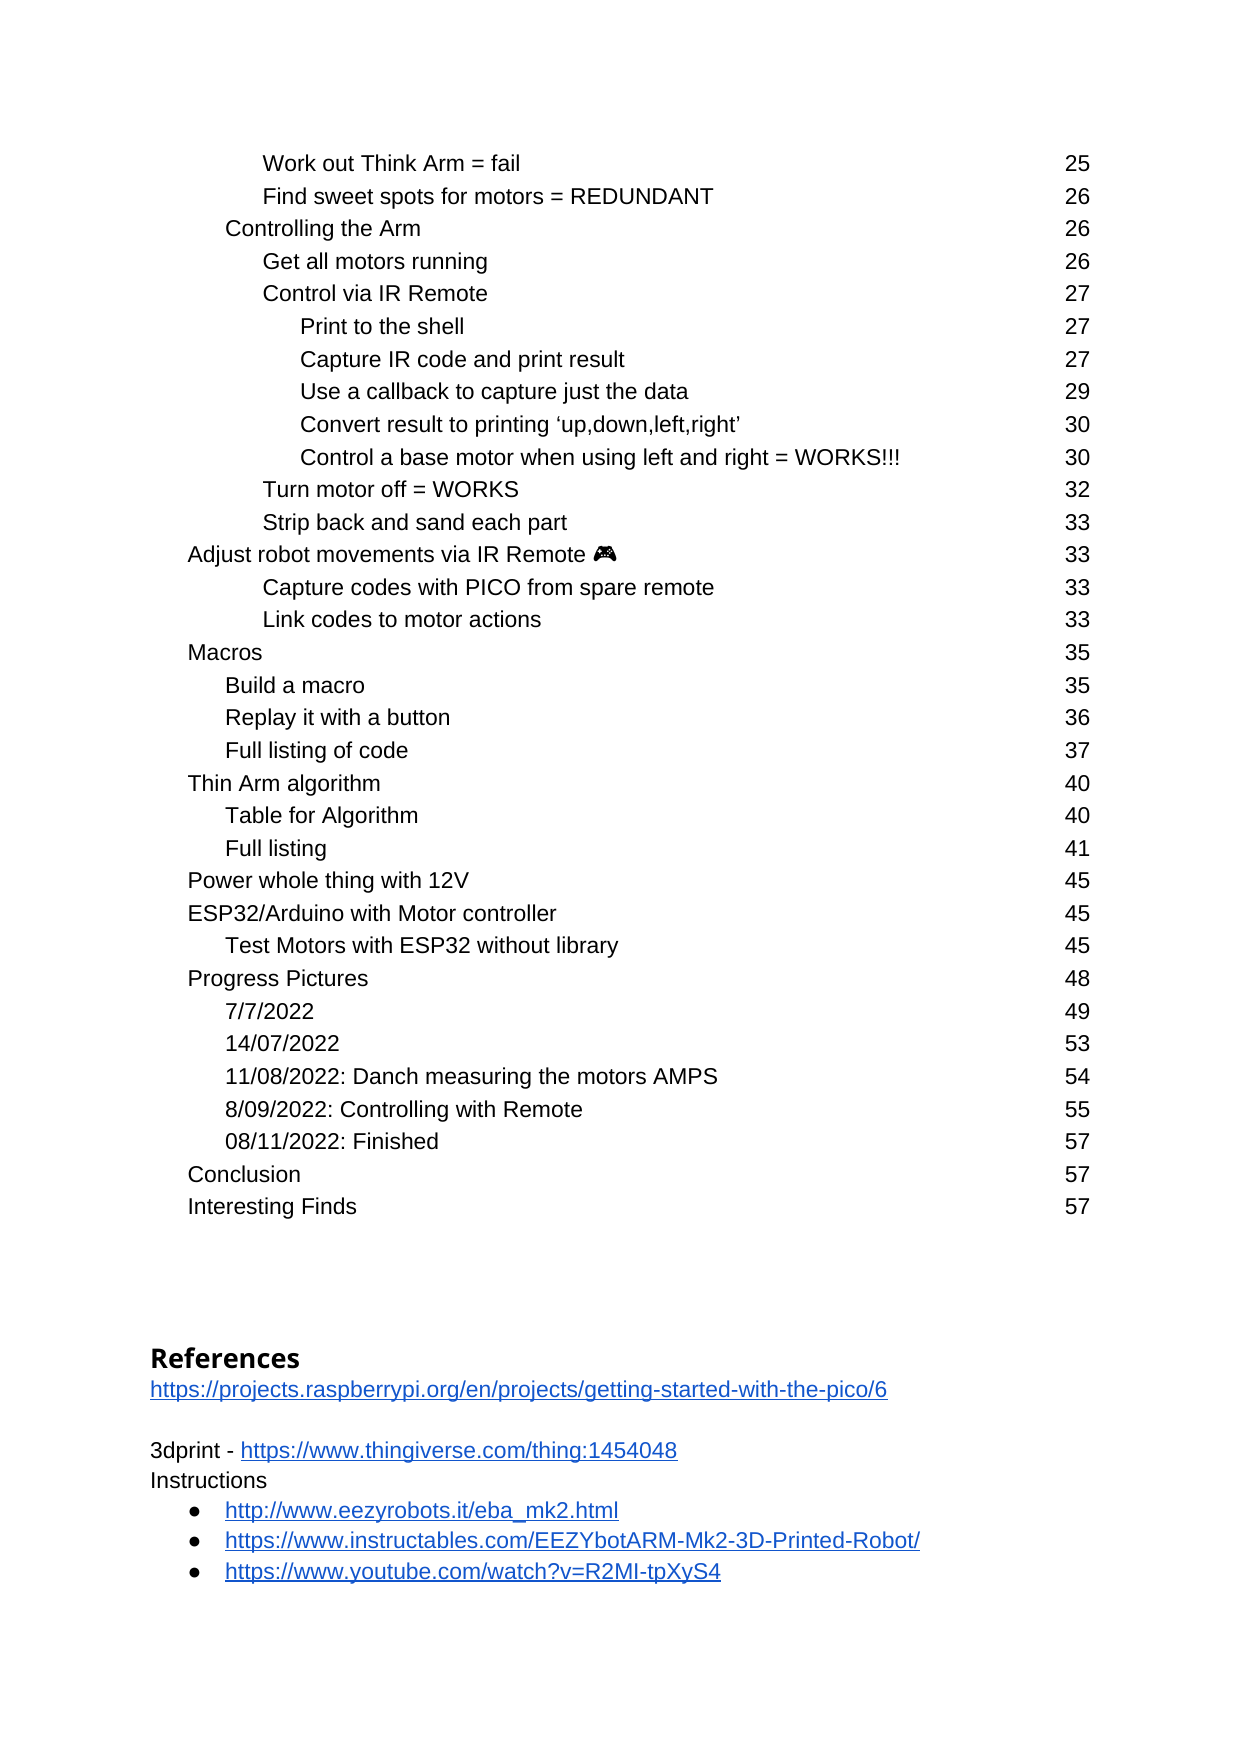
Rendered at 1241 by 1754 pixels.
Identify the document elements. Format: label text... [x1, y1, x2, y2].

text Test Motors with ESP32 without library 45 [225, 932, 1090, 959]
text Instructions [150, 1467, 1090, 1493]
text Power whole thing with 12V 45 [187, 867, 1090, 894]
text Conclusion 57 [187, 1161, 1090, 1187]
text Adjust robot movements via IR Remote 🎮 33 [187, 541, 1090, 568]
text Controlling the Arm 26 [225, 215, 1090, 242]
text Get all motors running 26 [262, 248, 1090, 274]
text Control a base motor when using left and right = WORKS!!! 30 [300, 443, 1090, 470]
text Capture codes with PICO from spare remote 33 [262, 574, 1090, 600]
text 08/11/2022: Finished 57 [225, 1128, 1090, 1154]
text Macros 35 [187, 639, 1090, 665]
text Thin Arm algorithm 40 [187, 769, 1090, 796]
list http://www.eezyrobots.it/eba_mk2.html [187, 1497, 1090, 1523]
text Find sweet spots for motors = REDUNDANT 26 [262, 183, 1090, 209]
list https://www.youtube.com/watch?v=R2MI-tpXyS4 [187, 1558, 1090, 1584]
text Strip back and sand each part 33 [262, 509, 1090, 535]
list https://www.instructables.com/EEZYbotARM-Mk2-3D-Printed-Robot/ [187, 1527, 1090, 1554]
text Replay it with a button 36 [225, 704, 1090, 731]
text 8/09/2022: Controlling with Remote 55 [225, 1096, 1090, 1122]
text Full listing of code 37 [225, 737, 1090, 763]
text Interesting Finds 57 [187, 1193, 1090, 1220]
text Print to the shell 27 [300, 313, 1090, 339]
text Capture IR code and print result 27 [300, 346, 1090, 372]
text 3dprint - https://www.thingiverse.com/thing:1454048 [150, 1437, 1090, 1463]
text Table for Algorithm 40 [225, 802, 1090, 828]
text Turn motor off = WORKS 32 [262, 476, 1090, 502]
text https://projects.raspberrypi.org/en/projects/getting-started-with-the-pico/6 [150, 1376, 1090, 1403]
text Progress Pictures 48 [187, 965, 1090, 991]
text 14/07/2022 53 [225, 1030, 1090, 1057]
text Build a macro 35 [225, 672, 1090, 698]
text Convert result to printing ‘up,down,left,right’ 30 [300, 411, 1090, 437]
text Control via IR Remote 27 [262, 280, 1090, 307]
text Work out Think Arm = fail 25 [262, 150, 1090, 176]
text Use a callback to capture just the data 29 [300, 378, 1090, 404]
text Link codes to motor actions 33 [262, 606, 1090, 633]
text 7/7/2022 49 [225, 998, 1090, 1024]
text Full listing 41 [225, 835, 1090, 861]
text 11/08/2022: Danch measuring the motors AMPS 54 [225, 1063, 1090, 1089]
subtitle References [150, 1339, 1090, 1376]
text ESP32/Arduino with Motor controller 45 [187, 900, 1090, 926]
